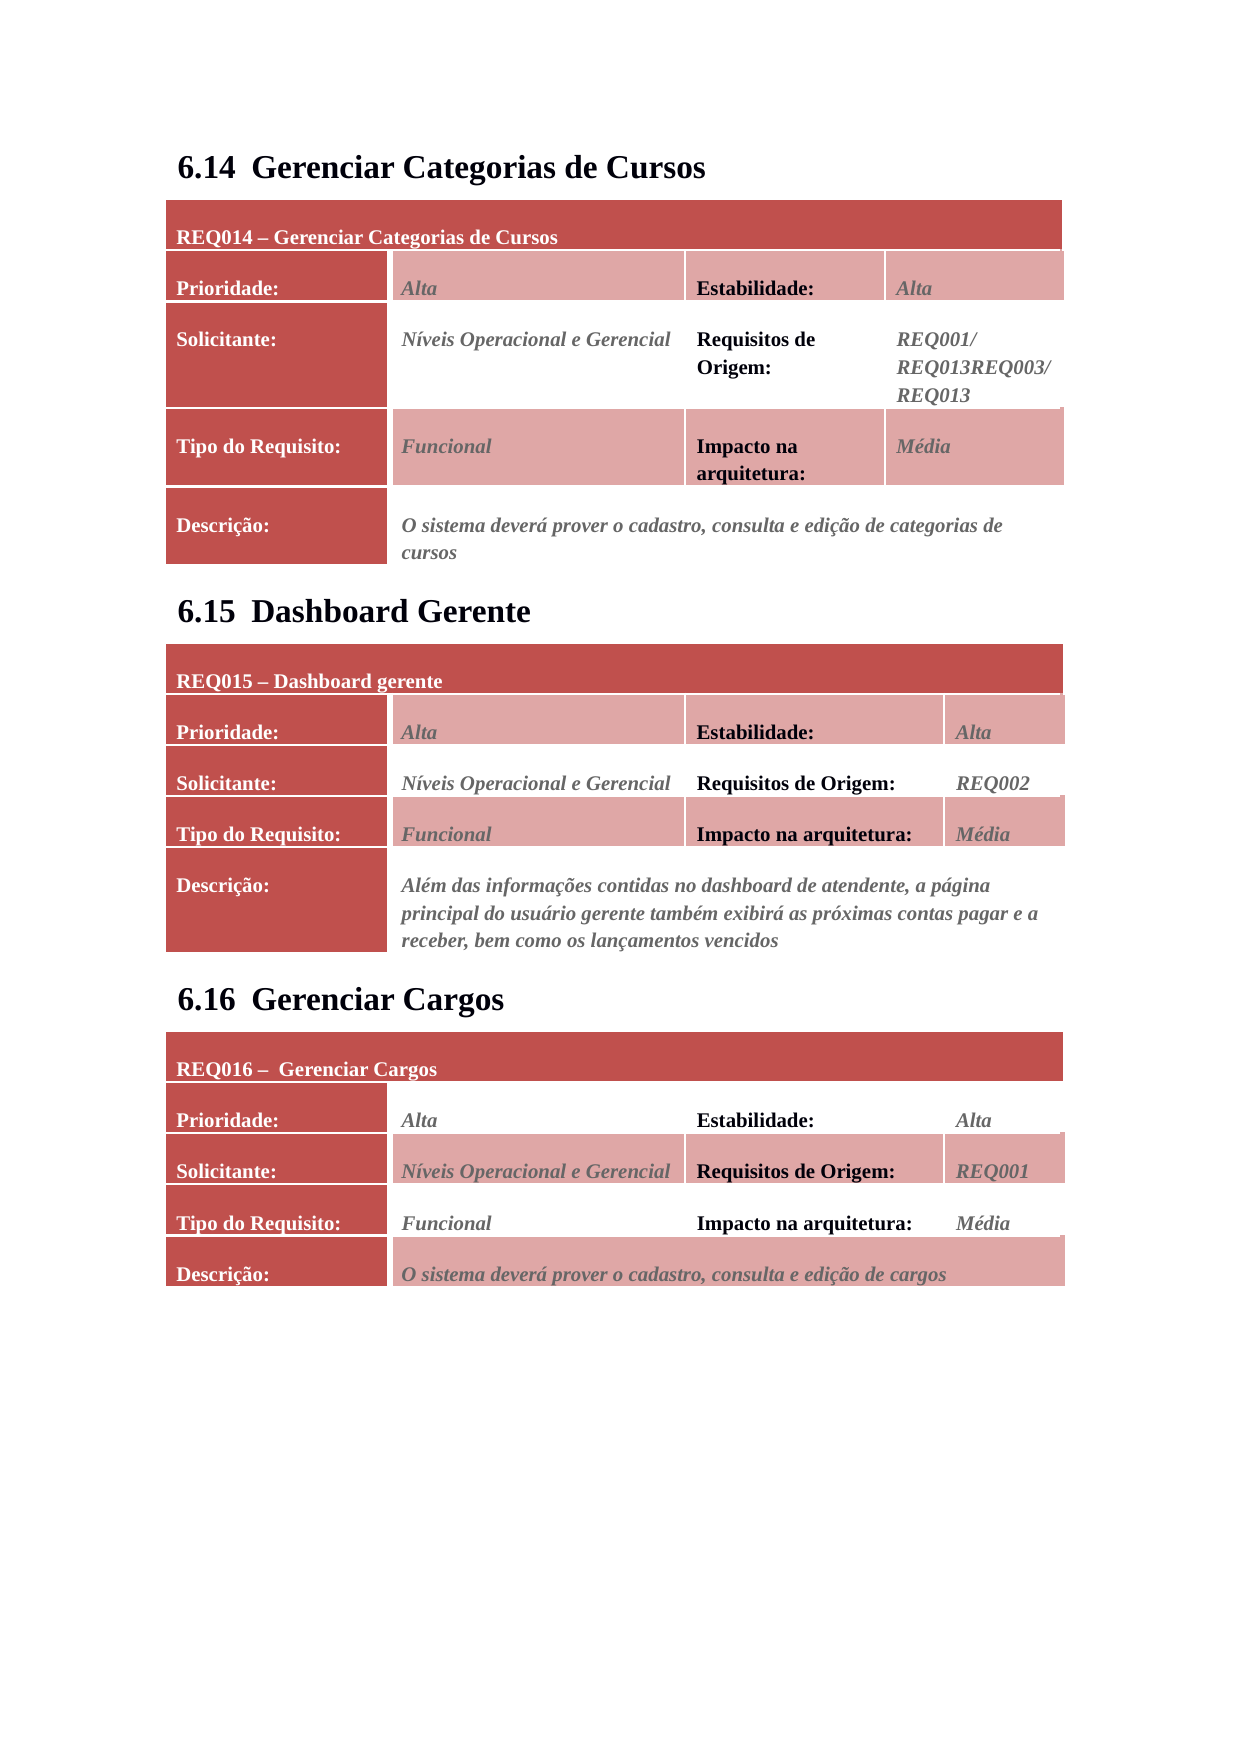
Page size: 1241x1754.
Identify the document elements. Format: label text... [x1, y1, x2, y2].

table_cell Solicitante: [166, 1134, 387, 1183]
table_cell Tipo do Requisito: [166, 1185, 387, 1234]
table_cell Impacto na arquitetura: [686, 409, 884, 485]
table_cell Alta [393, 695, 684, 744]
table_cell REQ001 [945, 1132, 1065, 1183]
table_cell O sistema deverá prover o cadastro, consulta e edição de categorias de cursos [393, 485, 1064, 564]
table_cell Solicitante: [166, 303, 387, 407]
table_cell Tipo do Requisito: [166, 409, 387, 485]
table_cell Funcional [393, 797, 684, 846]
table_cell Estabilidade: [686, 1083, 944, 1132]
table_cell Além das informações contidas no dashboard de atendente, a página principal do usuário gerente também exibirá as próximas contas pagar e a receber, bem como os lançamentos vencidos [393, 846, 1065, 952]
table_cell Impacto na arquitetura: [686, 797, 943, 846]
table_header REQ015 – Dashboard gerente [166, 644, 1063, 693]
table_cell Solicitante: [166, 746, 387, 795]
text 6.14 Gerenciar Categorias de Cursos [177, 148, 1063, 186]
table_header REQ014 – Gerenciar Categorias de Cursos [166, 200, 1062, 249]
table_cell Alta [393, 251, 684, 300]
table_cell Descrição: [166, 1237, 387, 1286]
table_cell Tipo do Requisito: [166, 797, 387, 846]
table_cell Média [945, 795, 1065, 846]
table_cell Requisitos de Origem: [686, 303, 884, 407]
text 6.16 Gerenciar Cargos [177, 979, 1063, 1018]
table_cell Níveis Operacional e Gerencial [393, 303, 684, 407]
table_cell Alta [945, 1081, 1065, 1132]
table_cell Funcional [393, 409, 684, 485]
table_cell Estabilidade: [686, 695, 943, 744]
table_cell Alta [886, 249, 1064, 300]
text 6.15 Dashboard Gerente [177, 591, 1063, 629]
table_cell Alta [393, 1083, 684, 1132]
table_cell O sistema deverá prover o cadastro, consulta e edição de cargos [393, 1235, 1065, 1286]
table_cell Níveis Operacional e Gerencial [393, 1134, 684, 1183]
table_cell Descrição: [166, 848, 387, 952]
table_header REQ016 – Gerenciar Cargos [166, 1032, 1063, 1081]
table_cell Descrição: [166, 488, 387, 564]
table_cell Requisitos de Origem: [686, 746, 944, 795]
table_cell Estabilidade: [686, 251, 884, 300]
table_cell Prioridade: [166, 251, 387, 300]
table_cell Prioridade: [166, 695, 387, 744]
table_cell REQ002 [945, 744, 1065, 795]
table_cell Prioridade: [166, 1083, 387, 1132]
table_cell Funcional [393, 1185, 684, 1234]
table_cell REQ001/REQ013REQ003/REQ013 [886, 300, 1064, 407]
table_cell Média [886, 407, 1064, 485]
table_cell Níveis Operacional e Gerencial [393, 746, 684, 795]
table_cell Média [945, 1183, 1065, 1234]
table_cell Impacto na arquitetura: [686, 1185, 944, 1234]
table_cell Alta [945, 693, 1065, 744]
table_cell Requisitos de Origem: [686, 1134, 943, 1183]
